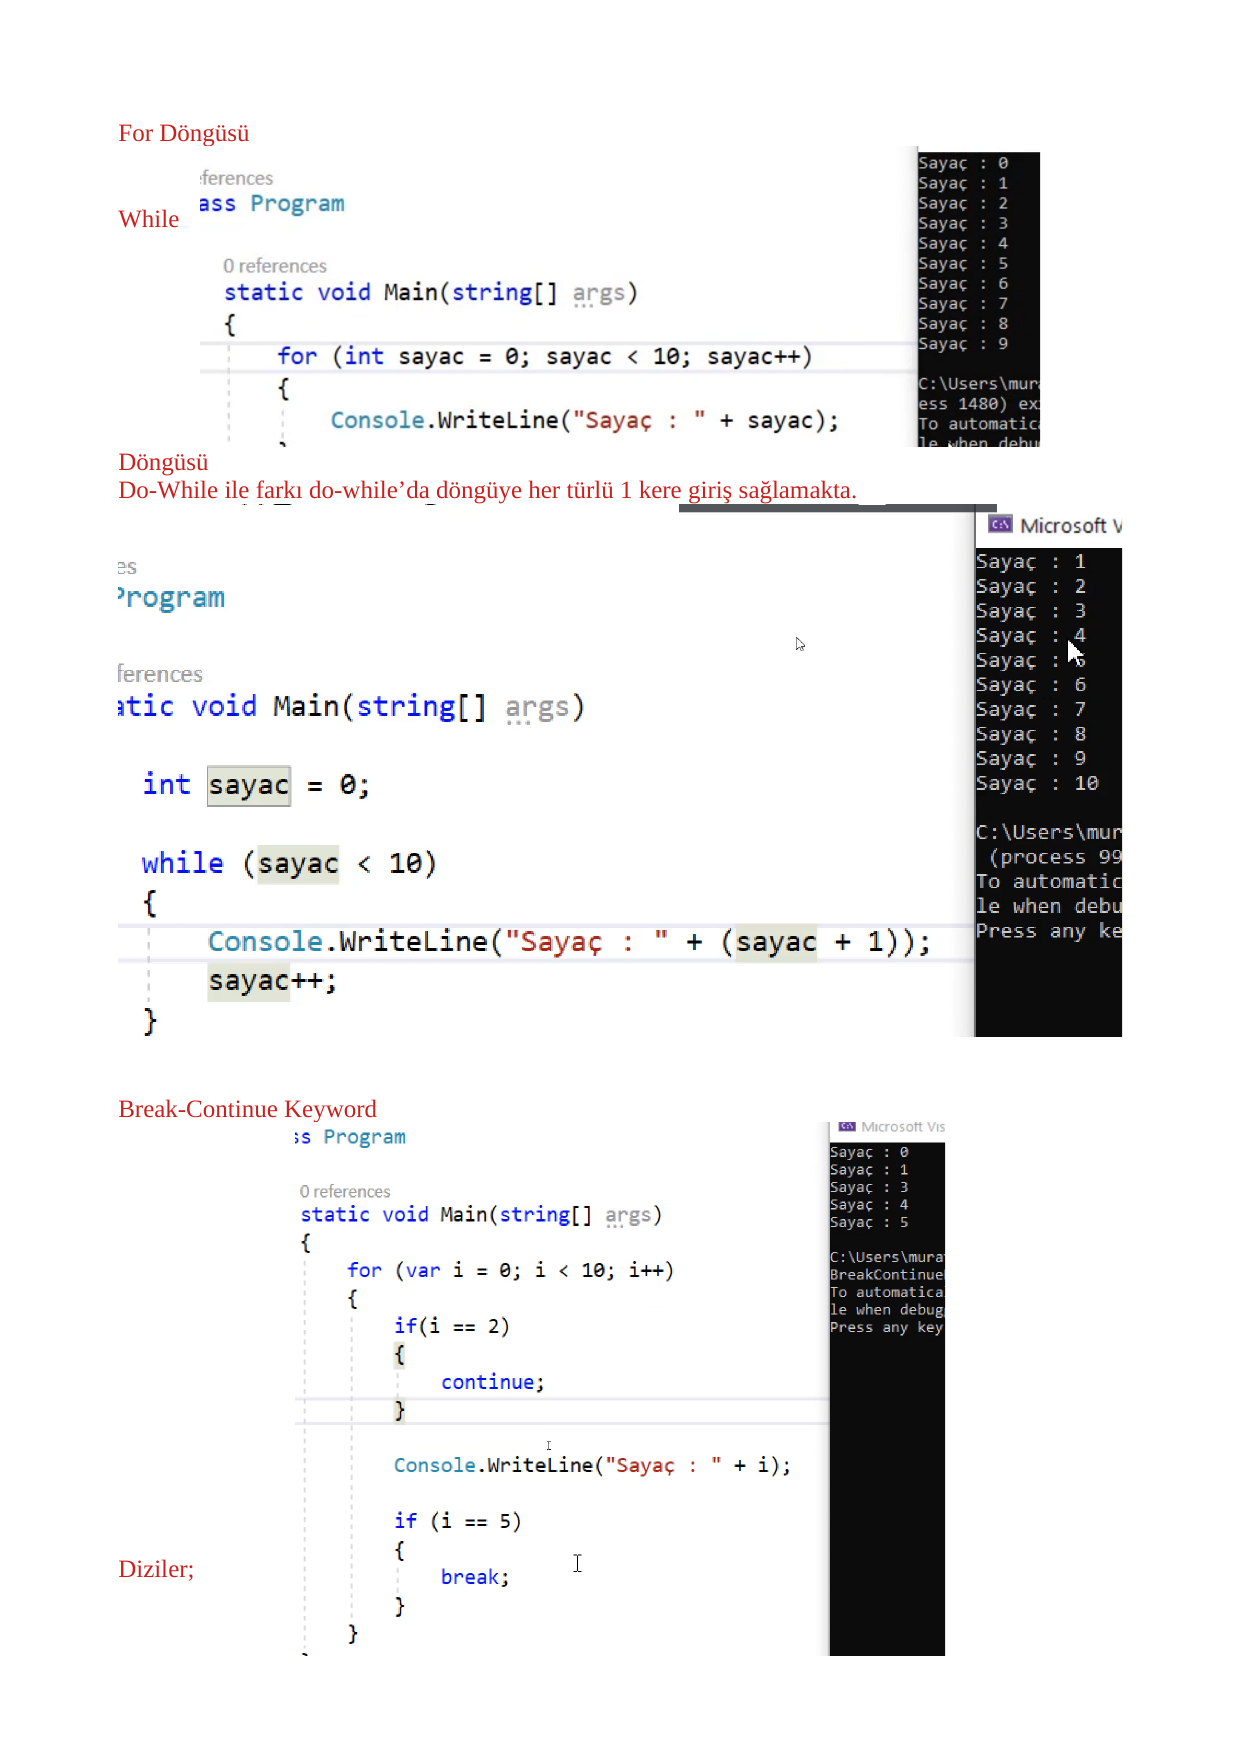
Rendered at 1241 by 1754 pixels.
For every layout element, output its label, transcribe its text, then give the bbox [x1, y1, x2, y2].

text While Döngüsü [118, 204, 1122, 476]
text For Döngüsü [118, 118, 1122, 147]
text Diziler; [118, 1554, 295, 1583]
text Do-While ile farkı do-while’da döngüye her türlü 1 kere giriş sağlamakta. [118, 476, 1122, 504]
text Break-Continue Keyword [118, 1094, 1122, 1123]
text [946, 1554, 1122, 1583]
